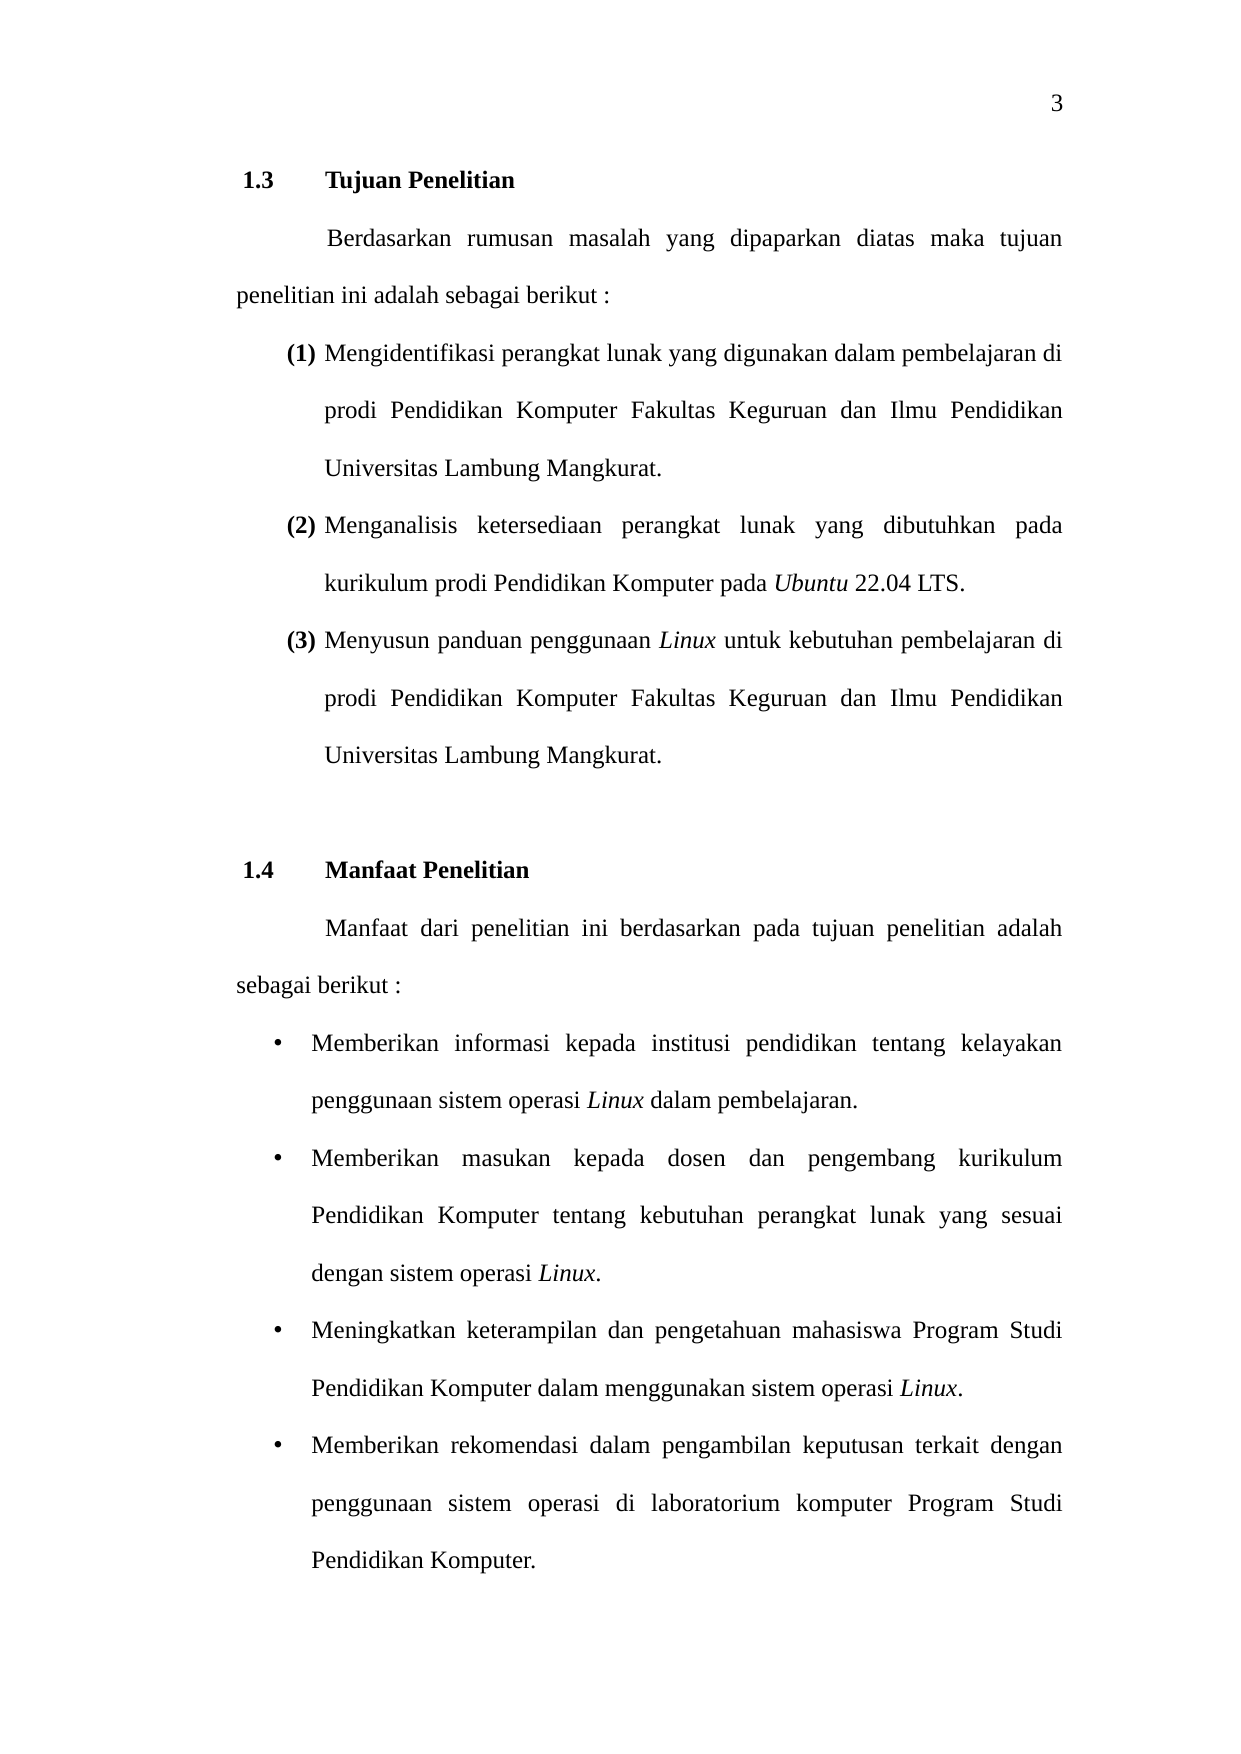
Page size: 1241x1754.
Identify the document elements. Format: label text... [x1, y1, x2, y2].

list Menyusun panduan penggunaan Linux untuk kebutuhan pembelajaran di prodi Pendidikan Komputer Fakultas Keguruan dan Ilmu Pendidikan Universitas Lambung Mangkurat. [287, 625, 1063, 769]
text Berdasarkan rumusan masalah yang dipaparkan diatas maka tujuan penelitian ini adalah sebagai berikut : [236, 223, 1063, 309]
list Memberikan rekomendasi dalam pengambilan keputusan terkait dengan penggunaan sistem operasi di laboratorium komputer Program Studi Pendidikan Komputer. [274, 1430, 1063, 1574]
subtitle Tujuan penelitian [236, 165, 1063, 194]
list Menganalisis ketersediaan perangkat lunak yang dibutuhkan pada kurikulum prodi Pendidikan Komputer pada Ubuntu 22.04 LTS. [287, 510, 1063, 597]
text Manfaat dari penelitian ini berdasarkan pada tujuan penelitian adalah sebagai berikut : [236, 913, 1063, 999]
subtitle Manfaat Penelitian [236, 855, 1063, 884]
list Mengidentifikasi perangkat lunak yang digunakan dalam pembelajaran di prodi Pendidikan Komputer Fakultas Keguruan dan Ilmu Pendidikan Universitas Lambung Mangkurat. [287, 338, 1063, 482]
list Meningkatkan keterampilan dan pengetahuan mahasiswa Program Studi Pendidikan Komputer dalam menggunakan sistem operasi Linux. [274, 1315, 1063, 1402]
list Memberikan masukan kepada dosen dan pengembang kurikulum Pendidikan Komputer tentang kebutuhan perangkat lunak yang sesuai dengan sistem operasi Linux. [274, 1143, 1063, 1287]
list Memberikan informasi kepada institusi pendidikan tentang kelayakan penggunaan sistem operasi Linux dalam pembelajaran. [274, 1028, 1063, 1114]
